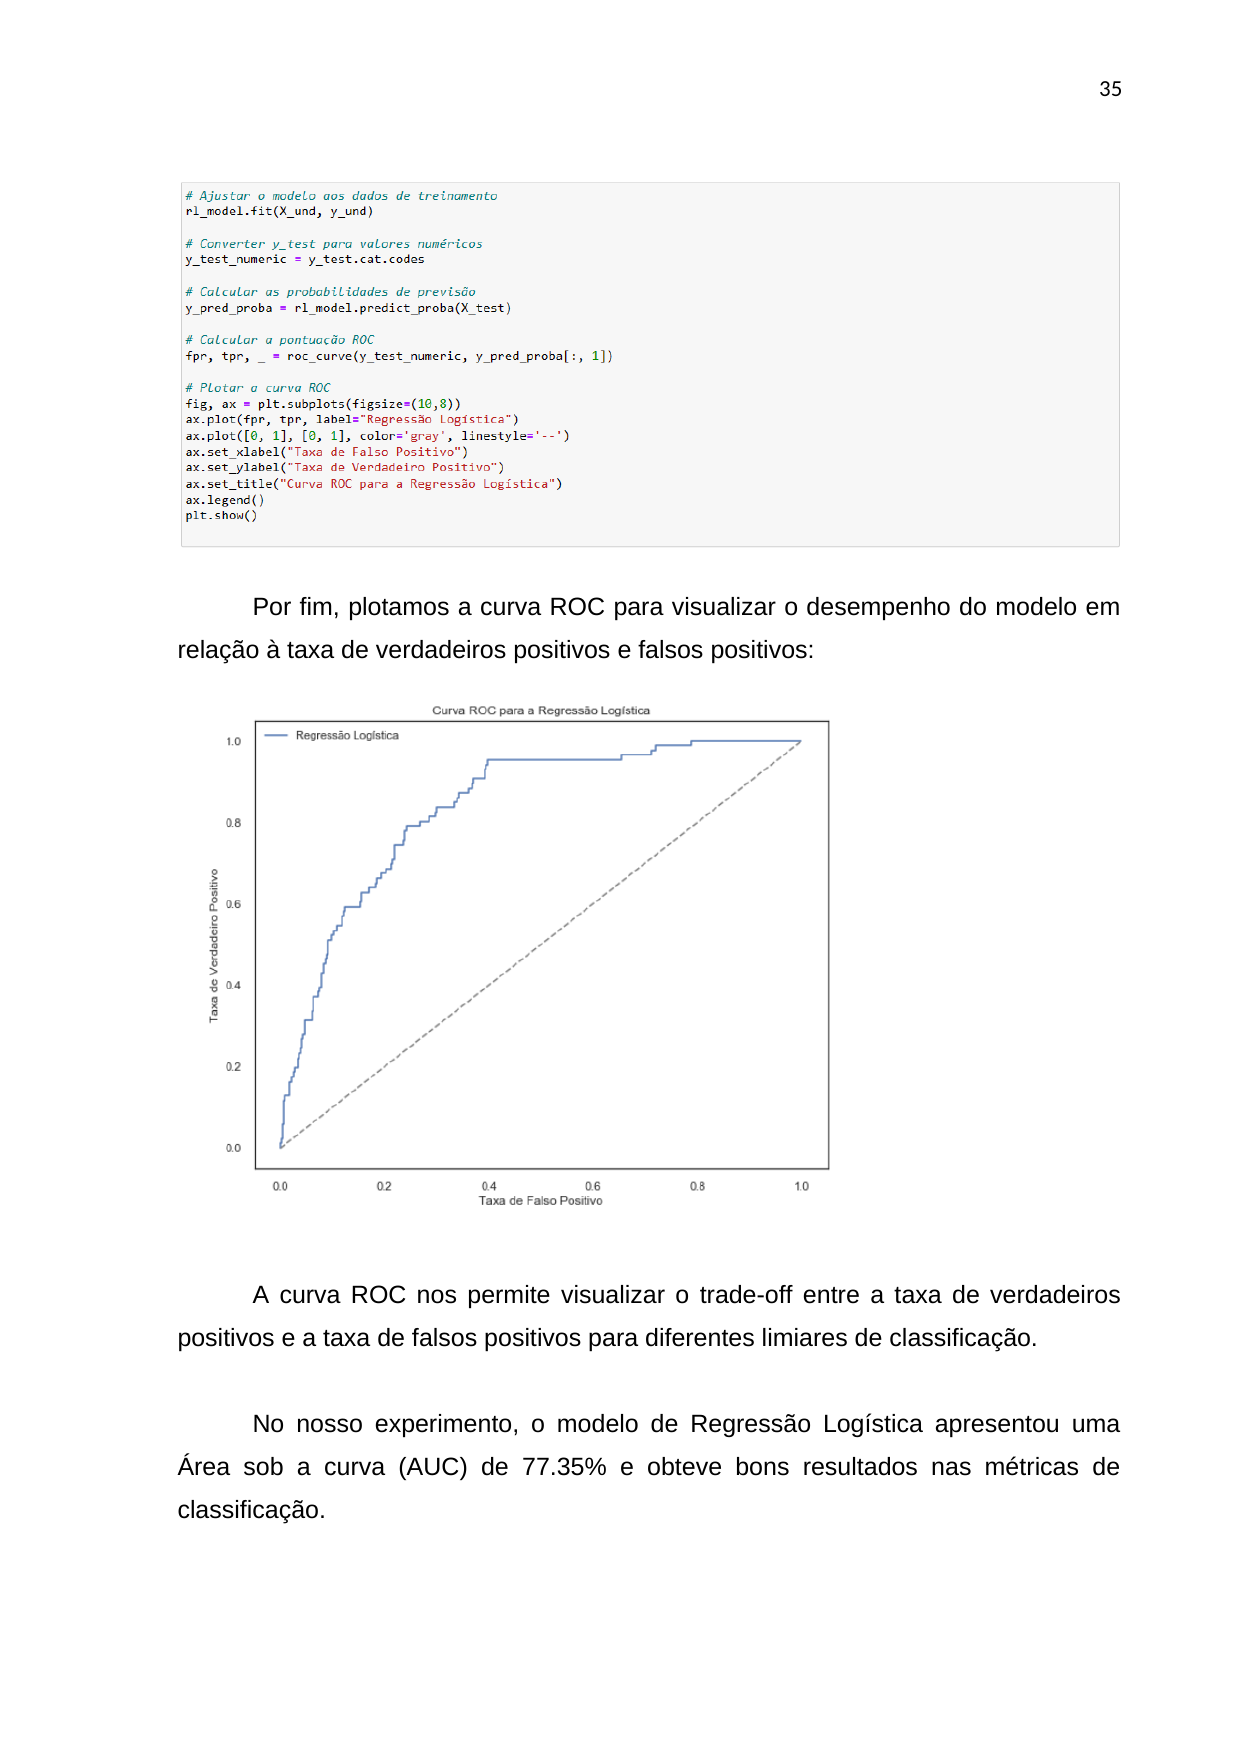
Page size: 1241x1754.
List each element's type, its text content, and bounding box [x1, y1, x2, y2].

text No nosso experimento, o modelo de Regressão Logística apresentou uma Área sob a curva (AUC) de 77.35% e obteve bons resultados nas métricas de classificação. [177, 1409, 1122, 1524]
picture [185, 696, 1130, 1223]
text Por fim, plotamos a curva ROC para visualizar o desempenho do modelo em relação à taxa de verdadeiros positivos e falsos positivos: [177, 592, 1122, 664]
picture [177, 177, 1123, 549]
text A curva ROC nos permite visualizar o trade-off entre a taxa de verdadeiros positivos e a taxa de falsos positivos para diferentes limiares de classificação. [177, 1280, 1122, 1352]
